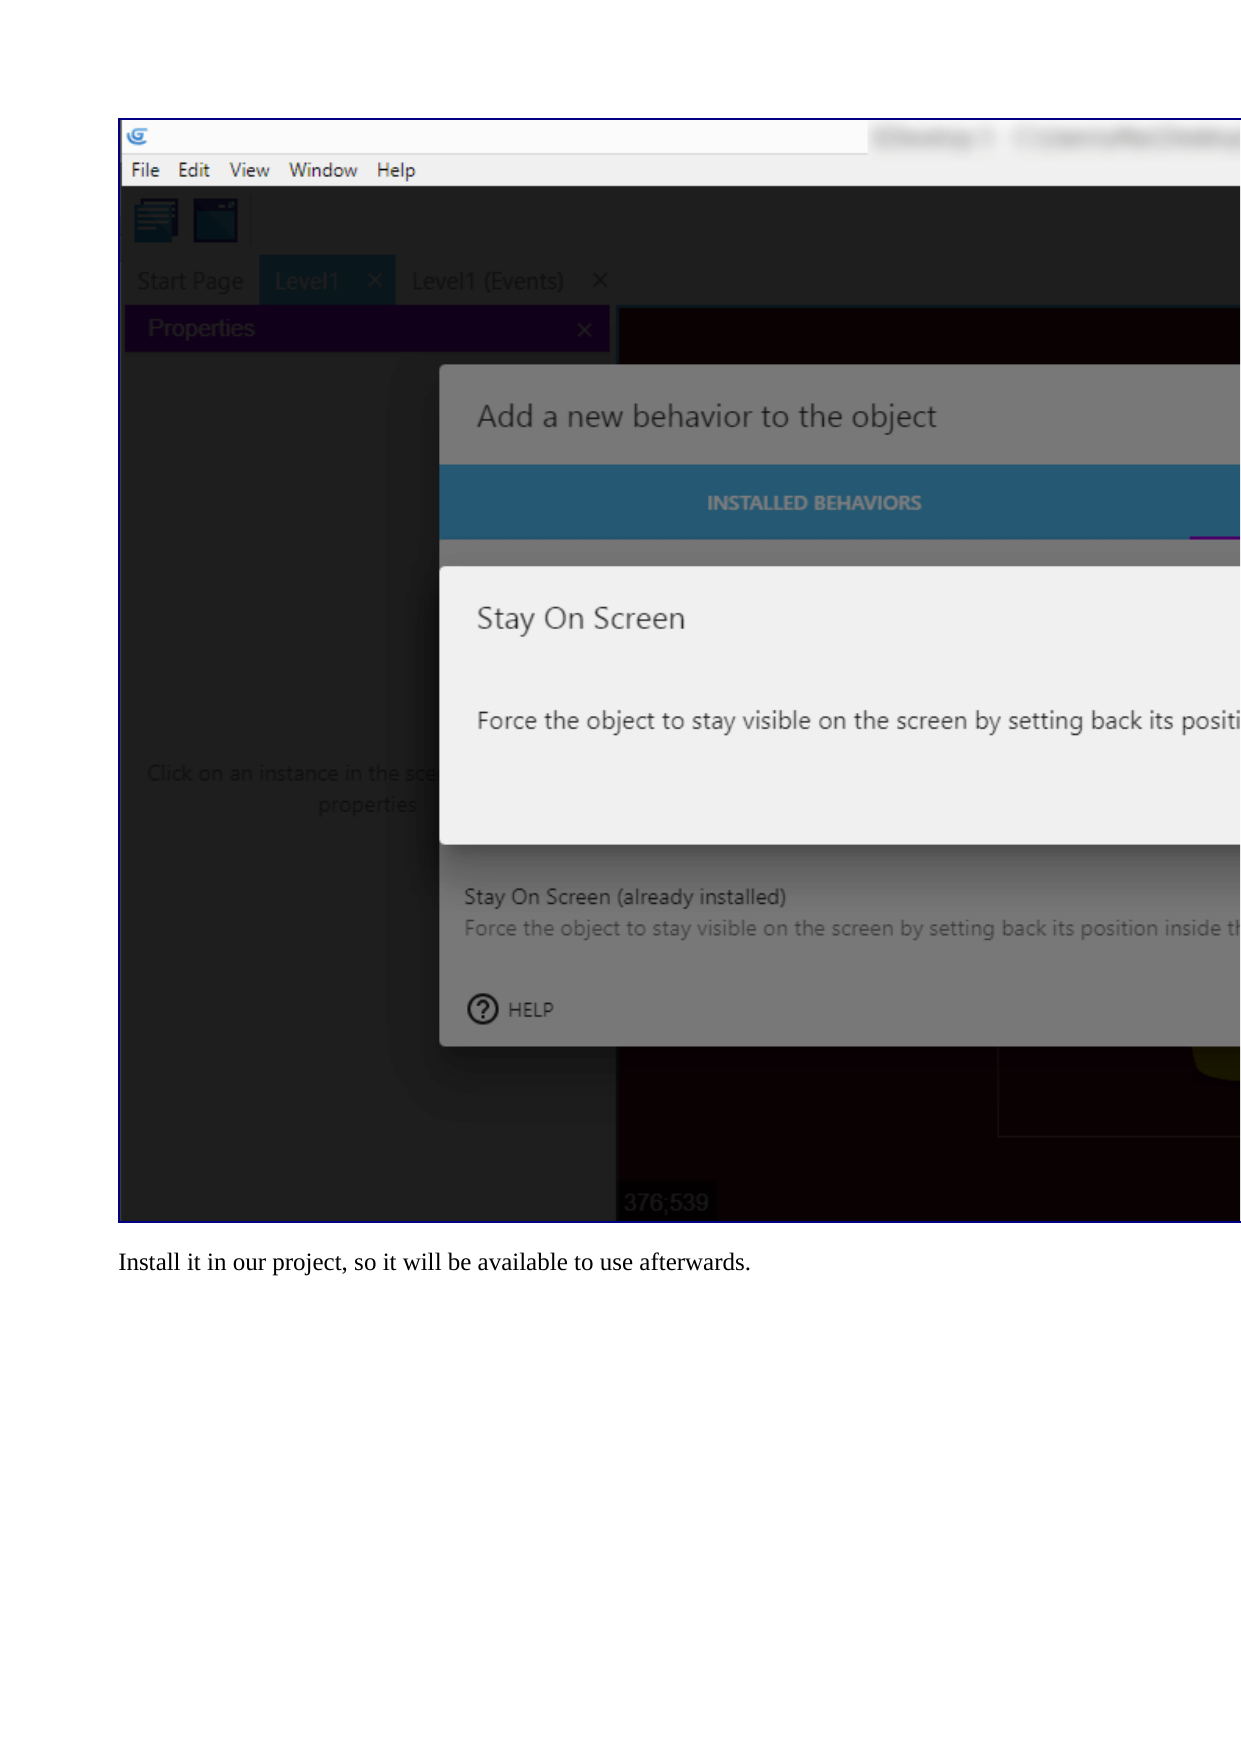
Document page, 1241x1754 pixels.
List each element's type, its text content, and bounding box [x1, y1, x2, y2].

picture [120, 120, 1241, 1221]
text Install it in our project, so it will be available to use afterwards. [118, 1247, 1122, 1276]
